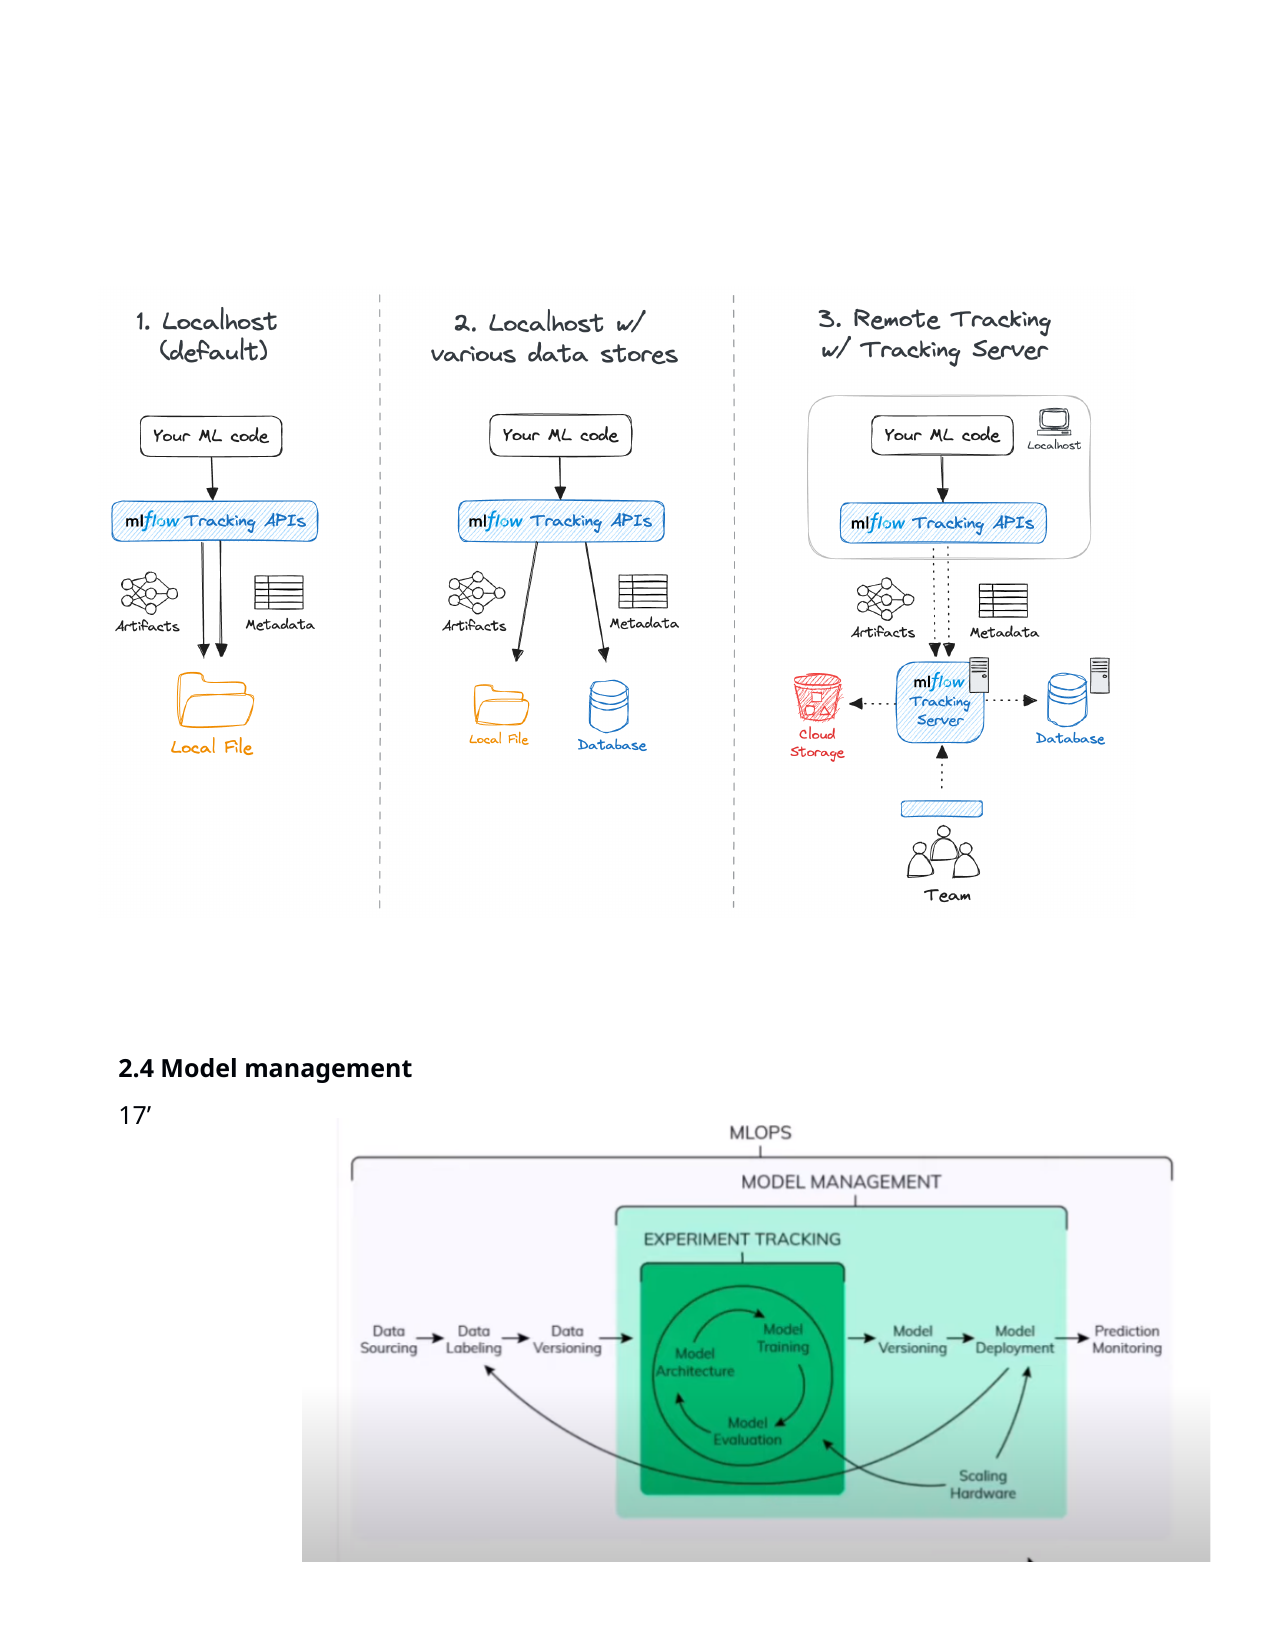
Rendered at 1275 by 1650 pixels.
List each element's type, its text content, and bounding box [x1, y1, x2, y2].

picture [97, 286, 1137, 918]
picture [302, 1118, 1211, 1562]
text 17’ [118, 1098, 1157, 1132]
subtitle 2.4 Model management [118, 1051, 1157, 1085]
